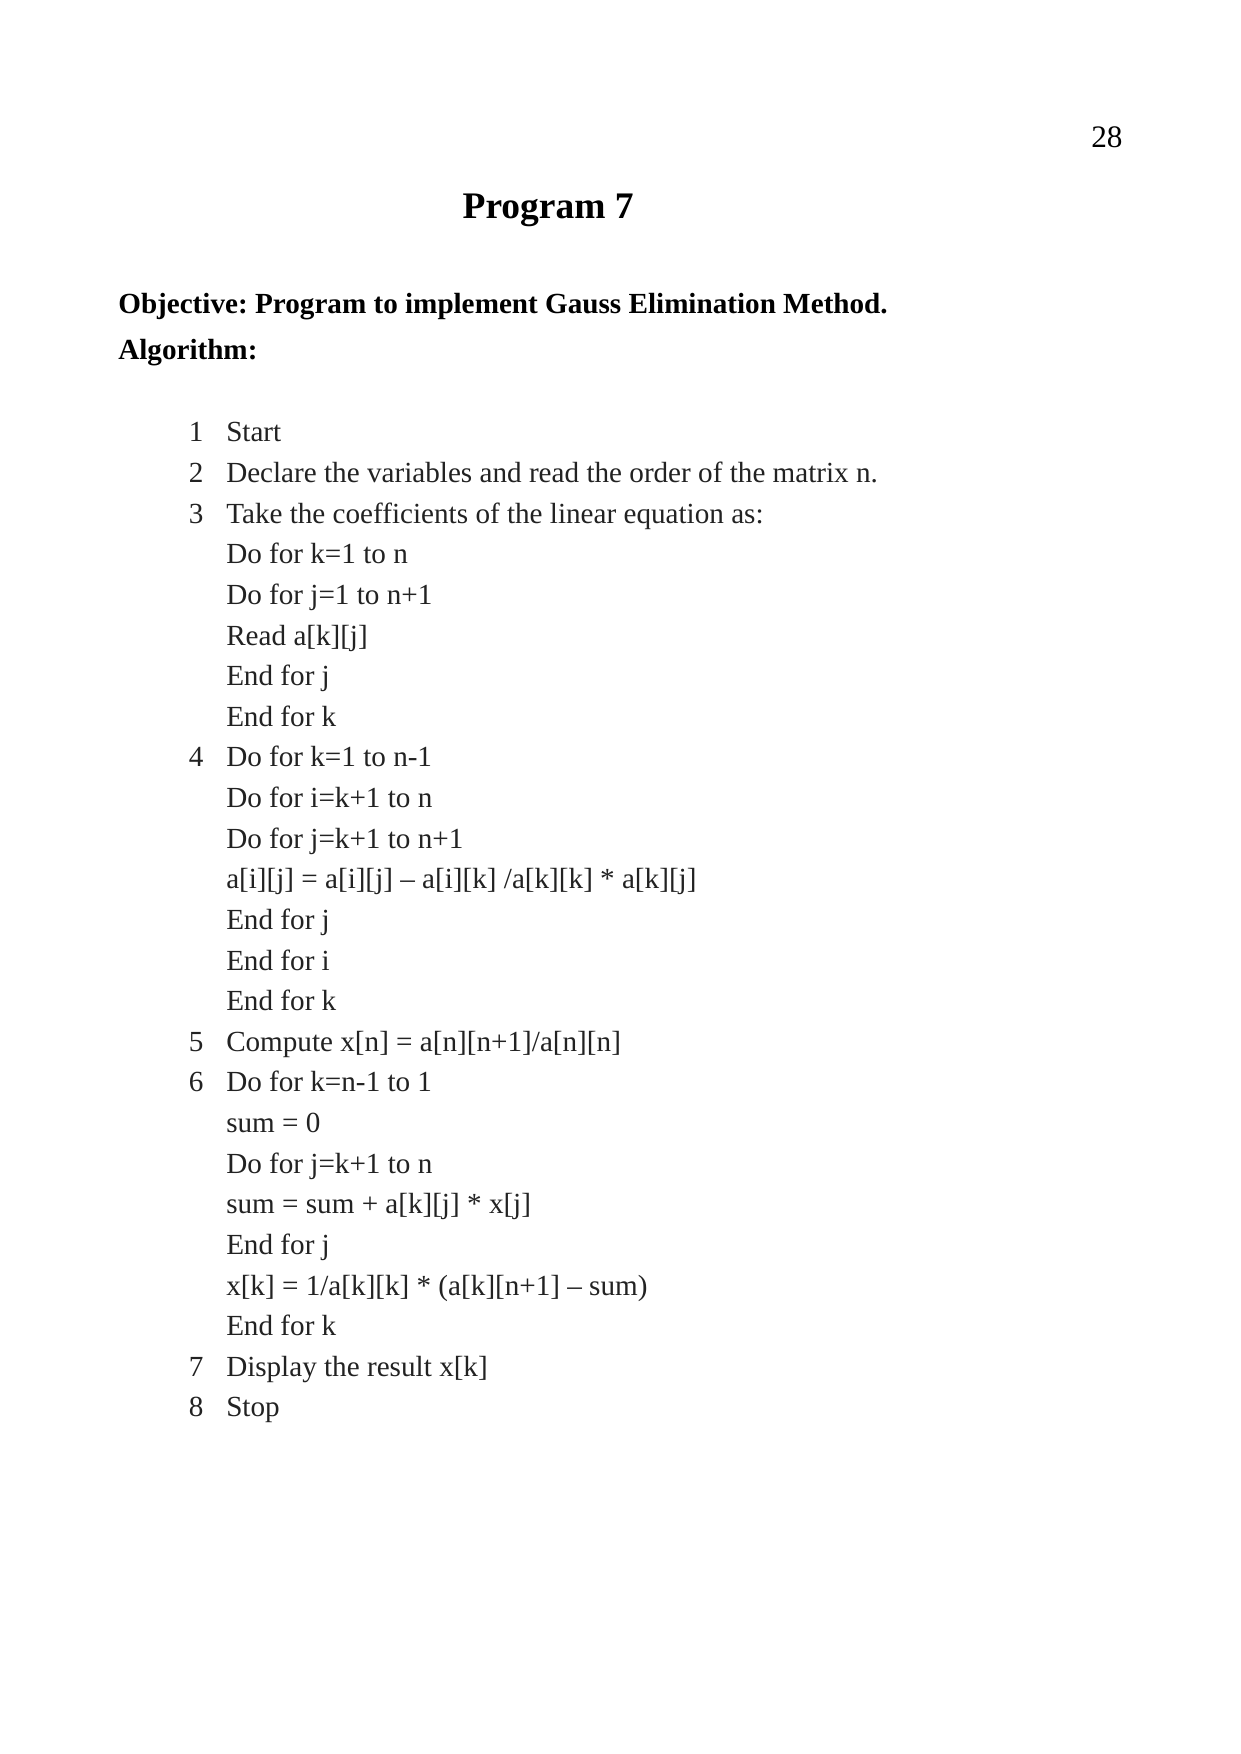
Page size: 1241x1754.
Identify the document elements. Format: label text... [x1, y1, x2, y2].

list Compute x[n] = a[n][n+1]/a[n][n] [188, 1017, 1122, 1057]
text Program 7 [118, 183, 978, 227]
list Display the result x[k] [188, 1342, 1122, 1382]
list Stop [188, 1382, 1122, 1423]
text Objective: Program to implement Gauss Elimination Method. [118, 286, 978, 320]
list Do for k=1 to n-1 Do for i=k+1 to n Do for j=k+1 to n+1 a[i][j] = a[i][j] – a[i][k] /a[k][k] * a[k][j] End for j End for i End for k [188, 732, 1122, 1017]
list Start [188, 407, 1122, 448]
list Take the coefficients of the linear equation as: Do for k=1 to n Do for j=1 to n+1 Read a[k][j] End for j End for k [188, 489, 1122, 732]
list Do for k=n-1 to 1 sum = 0 Do for j=k+1 to n sum = sum + a[k][j] * x[j] End for j x[k] = 1/a[k][k] * (a[k][n+1] – sum) End for k [188, 1057, 1122, 1342]
text Algorithm: [118, 332, 978, 366]
list Declare the variables and read the order of the matrix n. [188, 448, 1122, 489]
